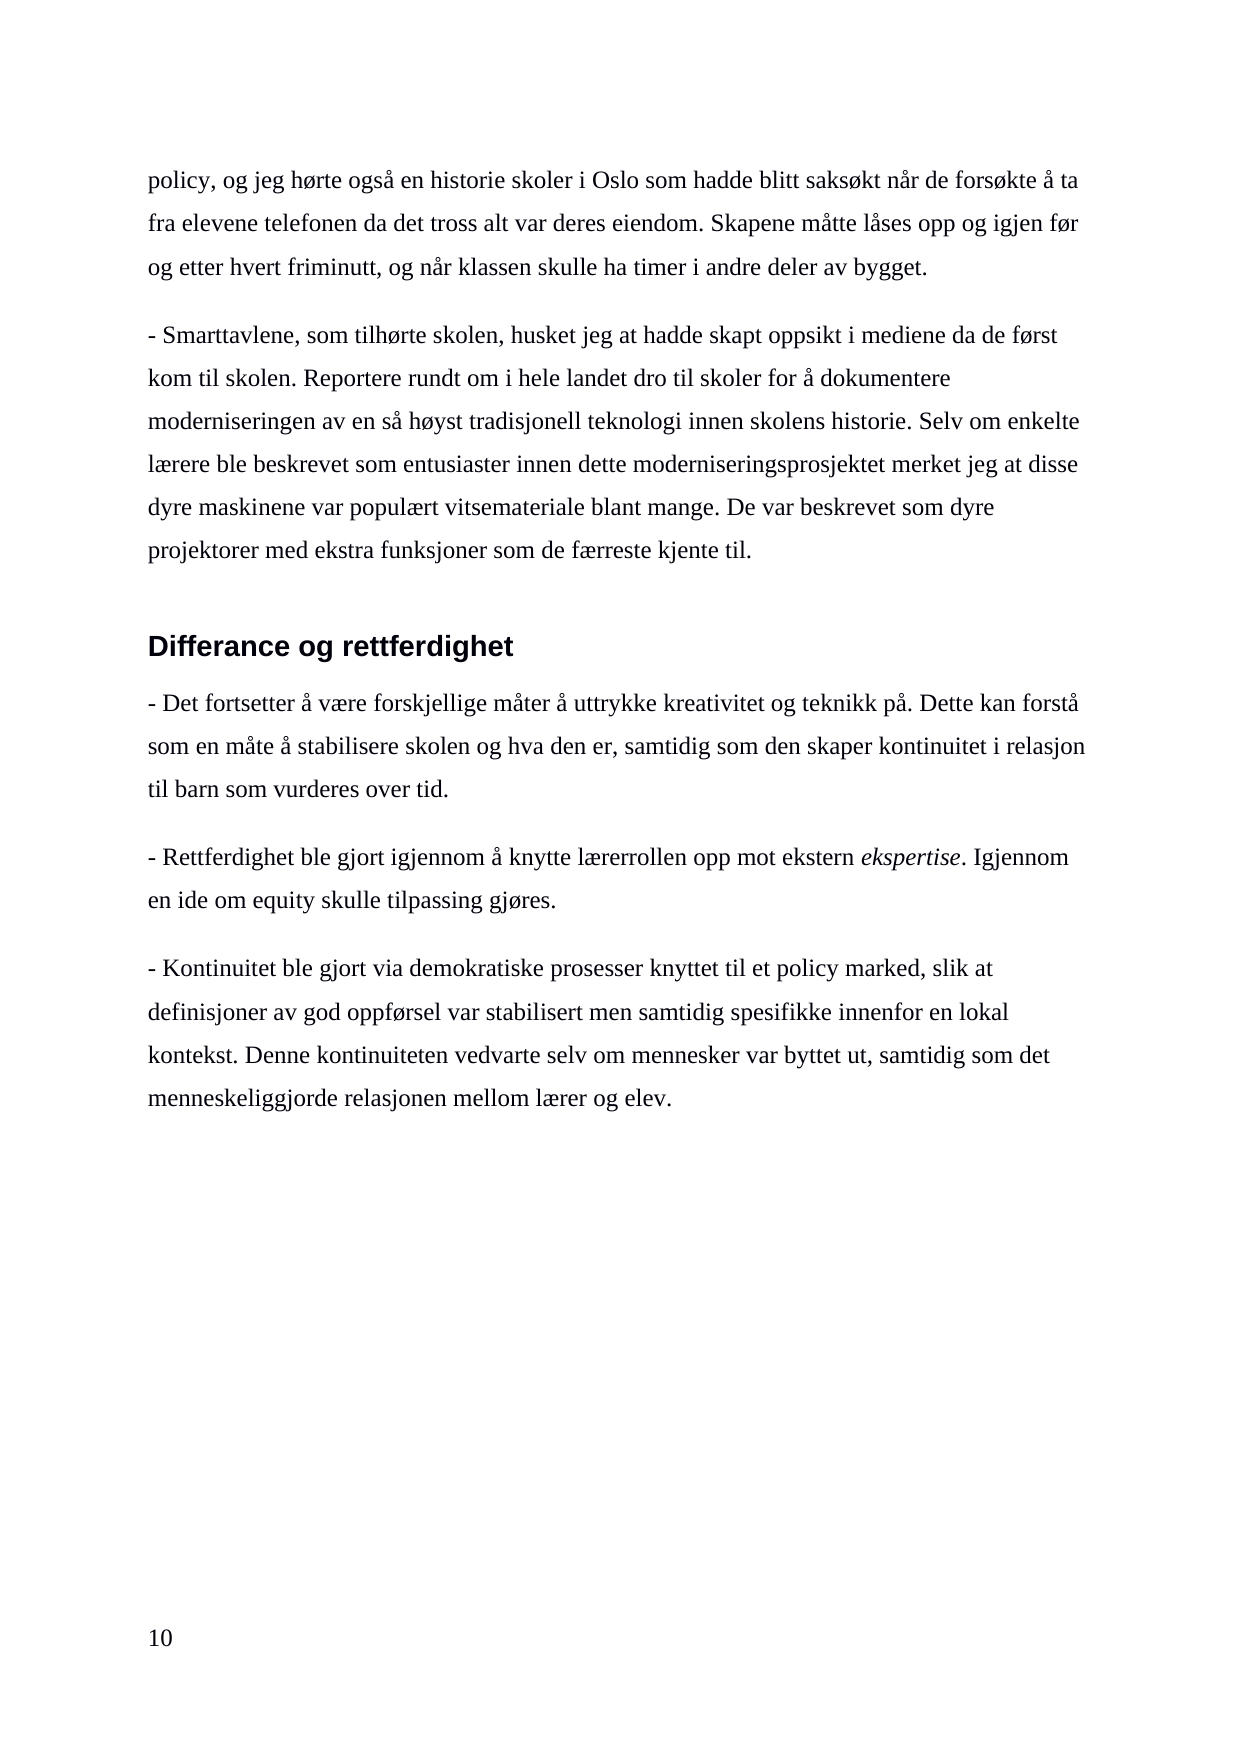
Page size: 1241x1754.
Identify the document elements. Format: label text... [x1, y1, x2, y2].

text - Det fortsetter å være forskjellige måter å uttrykke kreativitet og teknikk på. Dette kan forstå som en måte å stabilisere skolen og hva den er, samtidig som den skaper kontinuitet i relasjon til barn som vurderes over tid. [148, 688, 1092, 803]
text - Rettferdighet ble gjort igjennom å knytte lærerrollen opp mot ekstern ekspertise. Igjennom en ide om equity skulle tilpassing gjøres. [148, 842, 1092, 914]
subtitle Differance og rettferdighet [148, 628, 1092, 662]
text - Smarttavlene, som tilhørte skolen, husket jeg at hadde skapt oppsikt i mediene da de først kom til skolen. Reportere rundt om i hele landet dro til skoler for å dokumentere moderniseringen av en så høyst tradisjonell teknologi innen skolens historie. Selv om enkelte lærere ble beskrevet som entusiaster innen dette moderniseringsprosjektet merket jeg at disse dyre maskinene var populært vitsemateriale blant mange. De var beskrevet som dyre projektorer med ekstra funksjoner som de færreste kjente til. [148, 320, 1092, 564]
text policy, og jeg hørte også en historie skoler i Oslo som hadde blitt saksøkt når de forsøkte å ta fra elevene telefonen da det tross alt var deres eiendom. Skapene måtte låses opp og igjen før og etter hvert friminutt, og når klassen skulle ha timer i andre deler av bygget. [148, 165, 1092, 280]
text - Kontinuitet ble gjort via demokratiske prosesser knyttet til et policy marked, slik at definisjoner av god oppførsel var stabilisert men samtidig spesifikke innenfor en lokal kontekst. Denne kontinuiteten vedvarte selv om mennesker var byttet ut, samtidig som det menneskeliggjorde relasjonen mellom lærer og elev. [148, 953, 1092, 1112]
